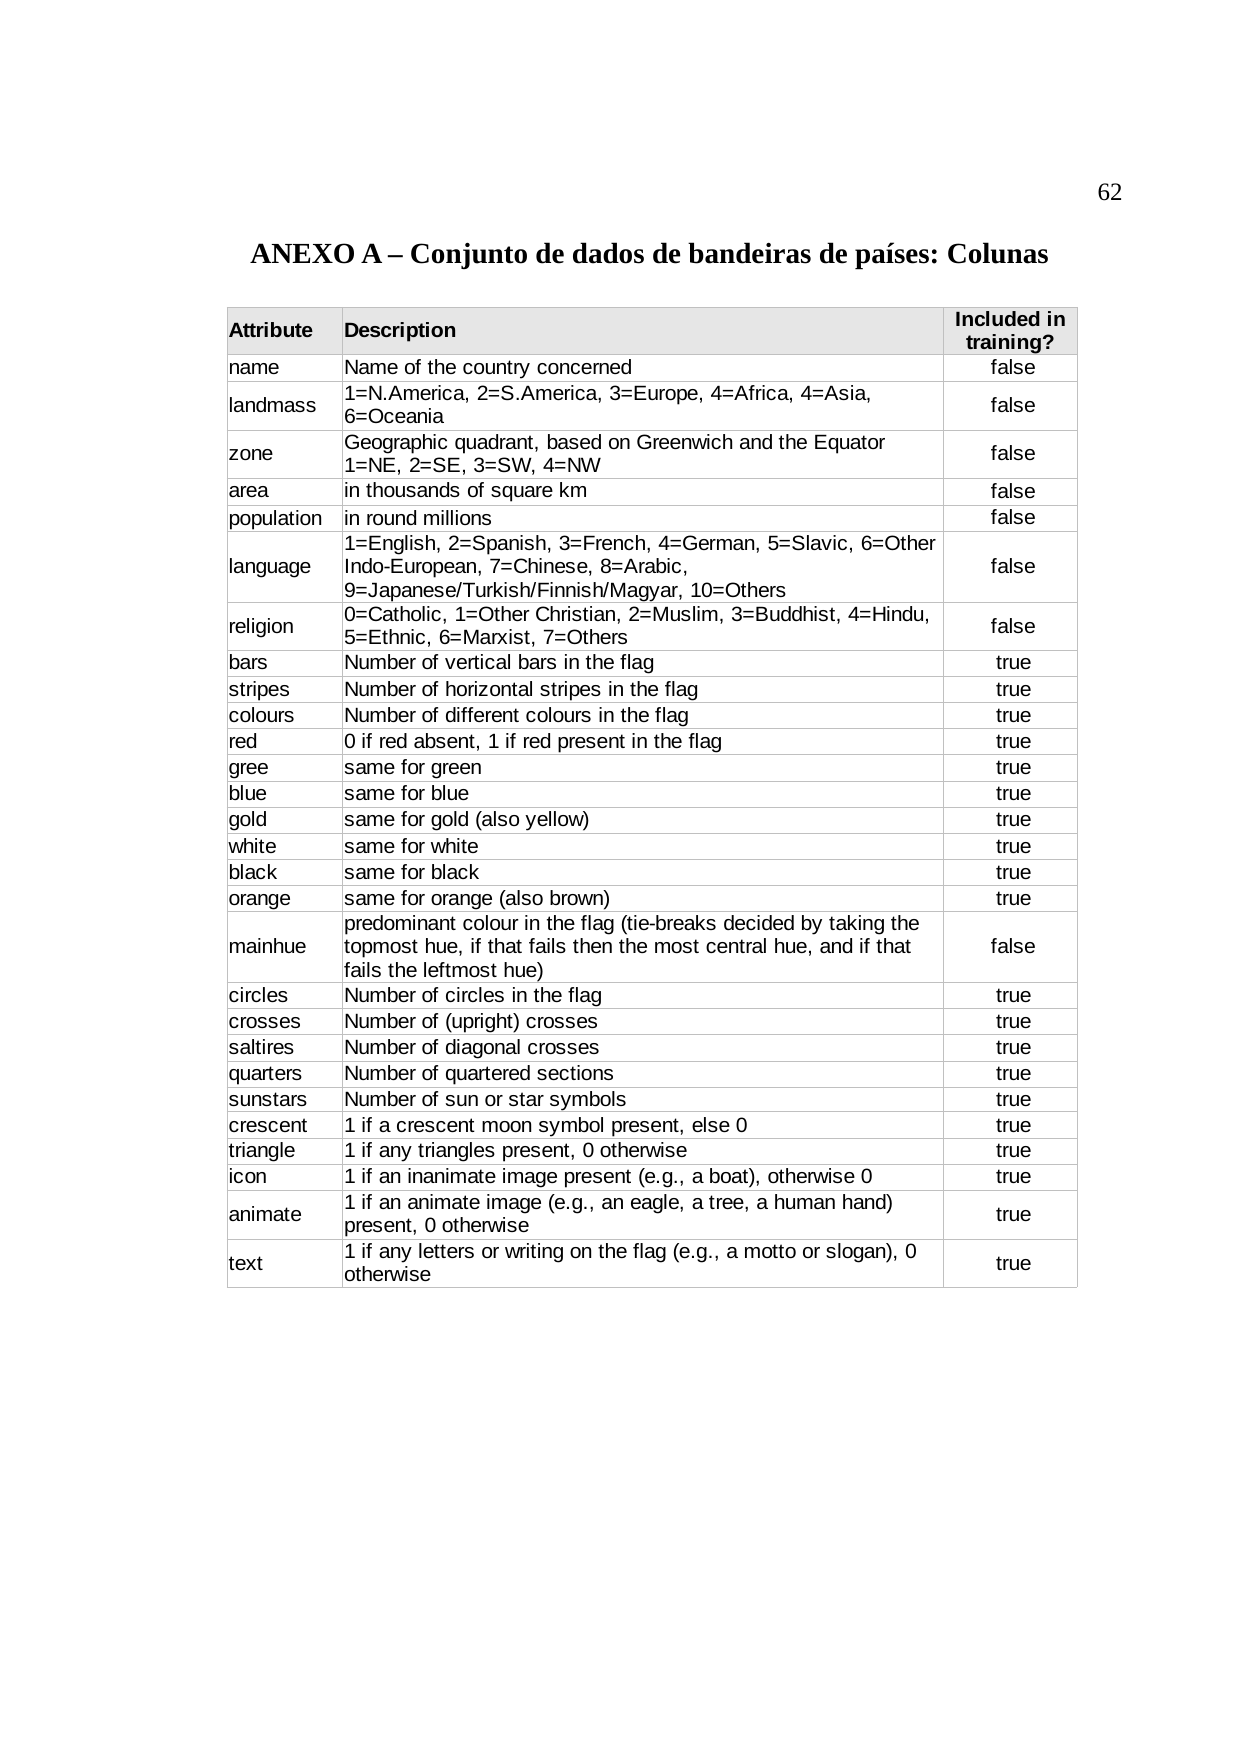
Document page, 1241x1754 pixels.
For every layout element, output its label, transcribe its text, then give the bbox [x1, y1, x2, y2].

text ANEXO A – Conjunto de dados de bandeiras de países: Colunas [177, 236, 1122, 270]
